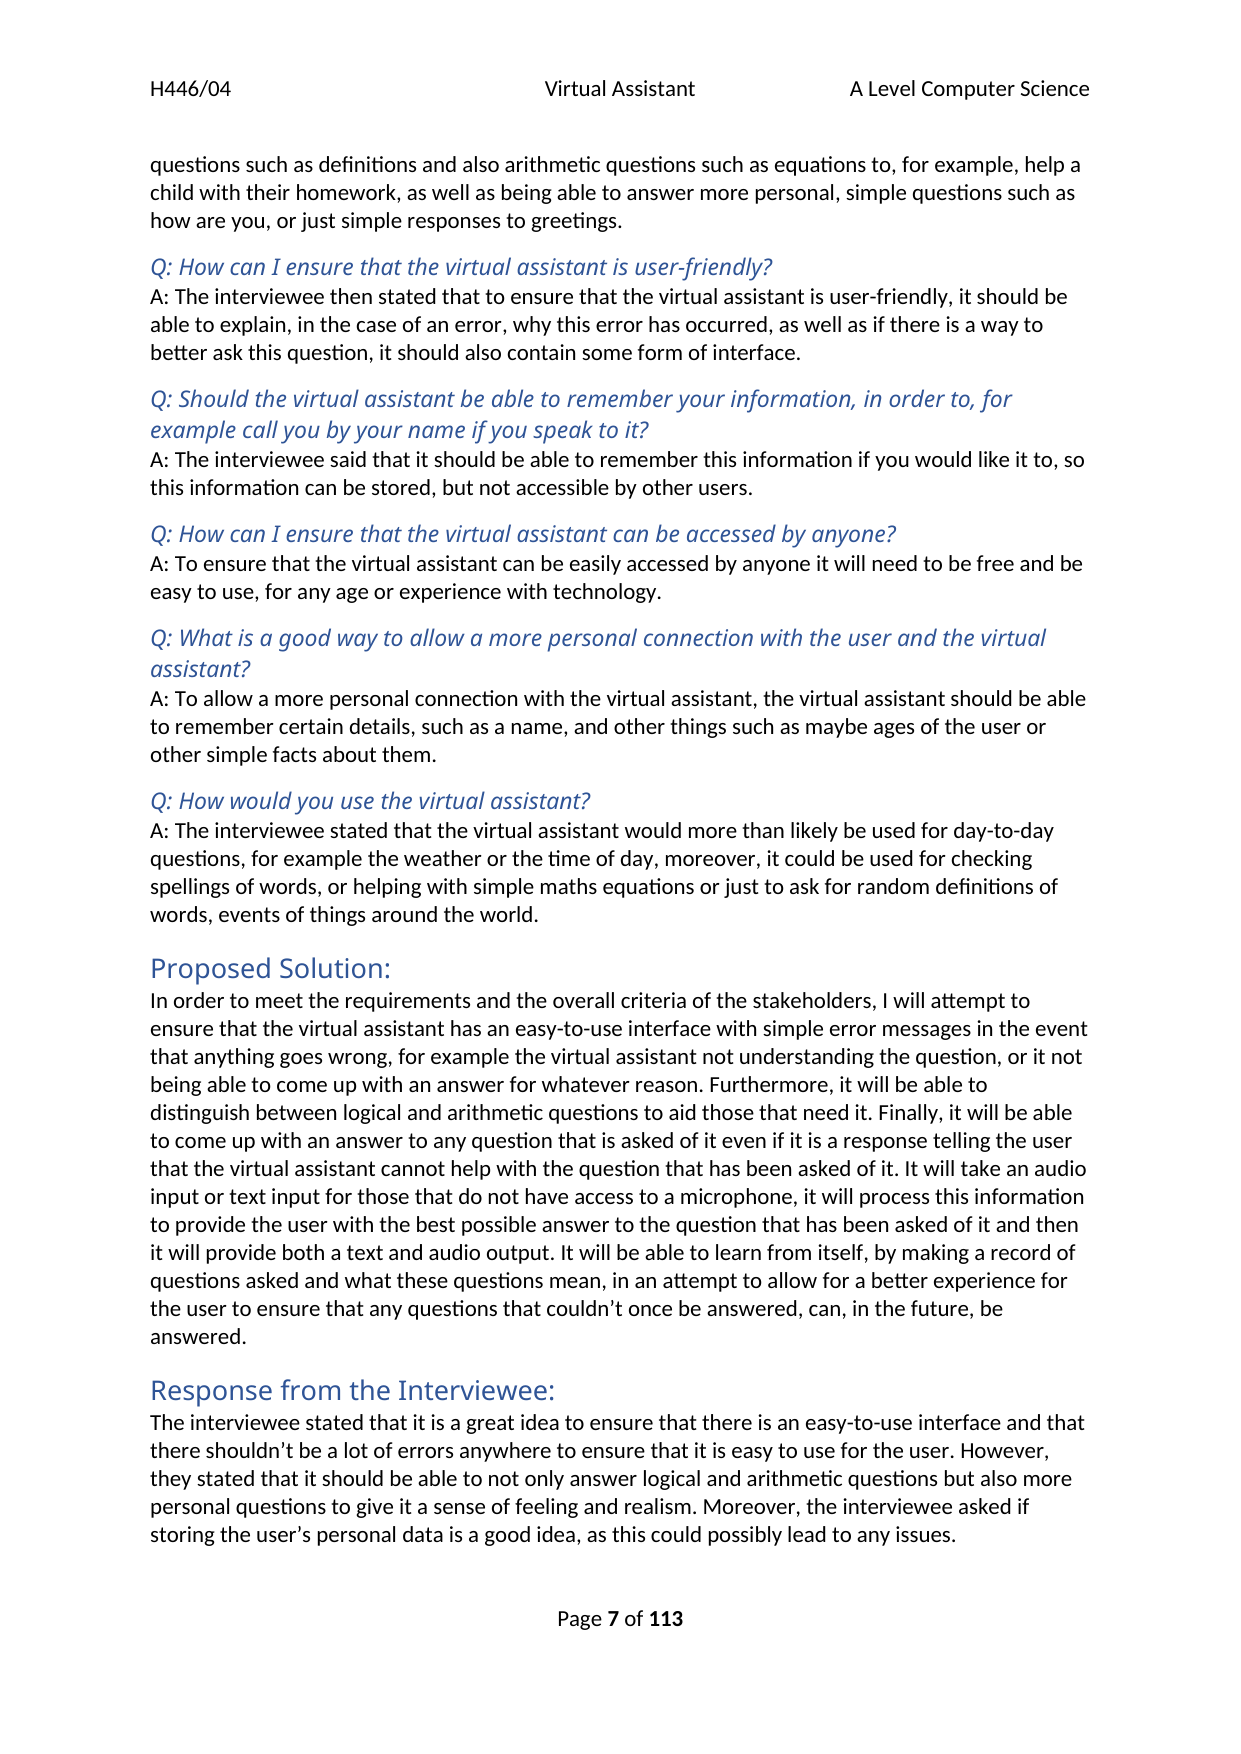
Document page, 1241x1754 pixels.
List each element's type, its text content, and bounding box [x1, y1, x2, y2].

text Q: How can I ensure that the virtual assistant is user-friendly? A: The interviewee then stated that to ensure that the virtual assistant is user-friendly, it should be able to explain, in the case of an error, why this error has occurred, as well as if there is a way to better ask this question, it should also contain some form of interface. [150, 251, 1090, 366]
text Q: How would you use the virtual assistant? A: The interviewee stated that the virtual assistant would more than likely be used for day-to-day questions, for example the weather or the time of day, moreover, it could be used for checking spellings of words, or helping with simple maths equations or just to ask for random definitions of words, events of things around the world. [150, 785, 1090, 928]
text Q: How can I ensure that the virtual assistant can be accessed by anyone? A: To ensure that the virtual assistant can be easily accessed by anyone it will need to be free and be easy to use, for any age or experience with technology. [150, 518, 1090, 605]
text Q: What is a good way to allow a more personal connection with the user and the virtual assistant? A: To allow a more personal connection with the virtual assistant, the virtual assistant should be able to remember certain details, such as a name, and other things such as maybe ages of the user or other simple facts about them. [150, 622, 1090, 768]
subtitle Proposed Solution: [150, 949, 1090, 986]
text Q: Should the virtual assistant be able to remember your information, in order to, for example call you by your name if you speak to it? A: The interviewee said that it should be able to remember this information if you would like it to, so this information can be stored, but not accessible by other users. [150, 383, 1090, 501]
text questions such as definitions and also arithmetic questions such as equations to, for example, help a child with their homework, as well as being able to answer more personal, simple questions such as how are you, or just simple responses to greetings. [150, 150, 1090, 234]
text In order to meet the requirements and the overall criteria of the stakeholders, I will attempt to ensure that the virtual assistant has an easy-to-use interface with simple error messages in the event that anything goes wrong, for example the virtual assistant not understanding the question, or it not being able to come up with an answer for whatever reason. Furthermore, it will be able to distinguish between logical and arithmetic questions to aid those that need it. Finally, it will be able to come up with an answer to any question that is asked of it even if it is a response telling the user that the virtual assistant cannot help with the question that has been asked of it. It will take an audio input or text input for those that do not have access to a microphone, it will process this information to provide the user with the best possible answer to the question that has been asked of it and then it will provide both a text and audio output. It will be able to learn from itself, by making a record of questions asked and what these questions mean, in an attempt to allow for a better experience for the user to ensure that any questions that couldn’t once be answered, can, in the future, be answered. [150, 986, 1090, 1350]
text The interviewee stated that it is a great idea to ensure that there is an easy-to-use interface and that there shouldn’t be a lot of errors anywhere to ensure that it is easy to use for the user. However, they stated that it should be able to not only answer logical and arithmetic questions but also more personal questions to give it a sense of feeling and realism. Moreover, the interviewee asked if storing the user’s personal data is a good idea, as this could possibly lead to any issues. [150, 1408, 1090, 1548]
subtitle Response from the Interviewee: [150, 1371, 1090, 1408]
